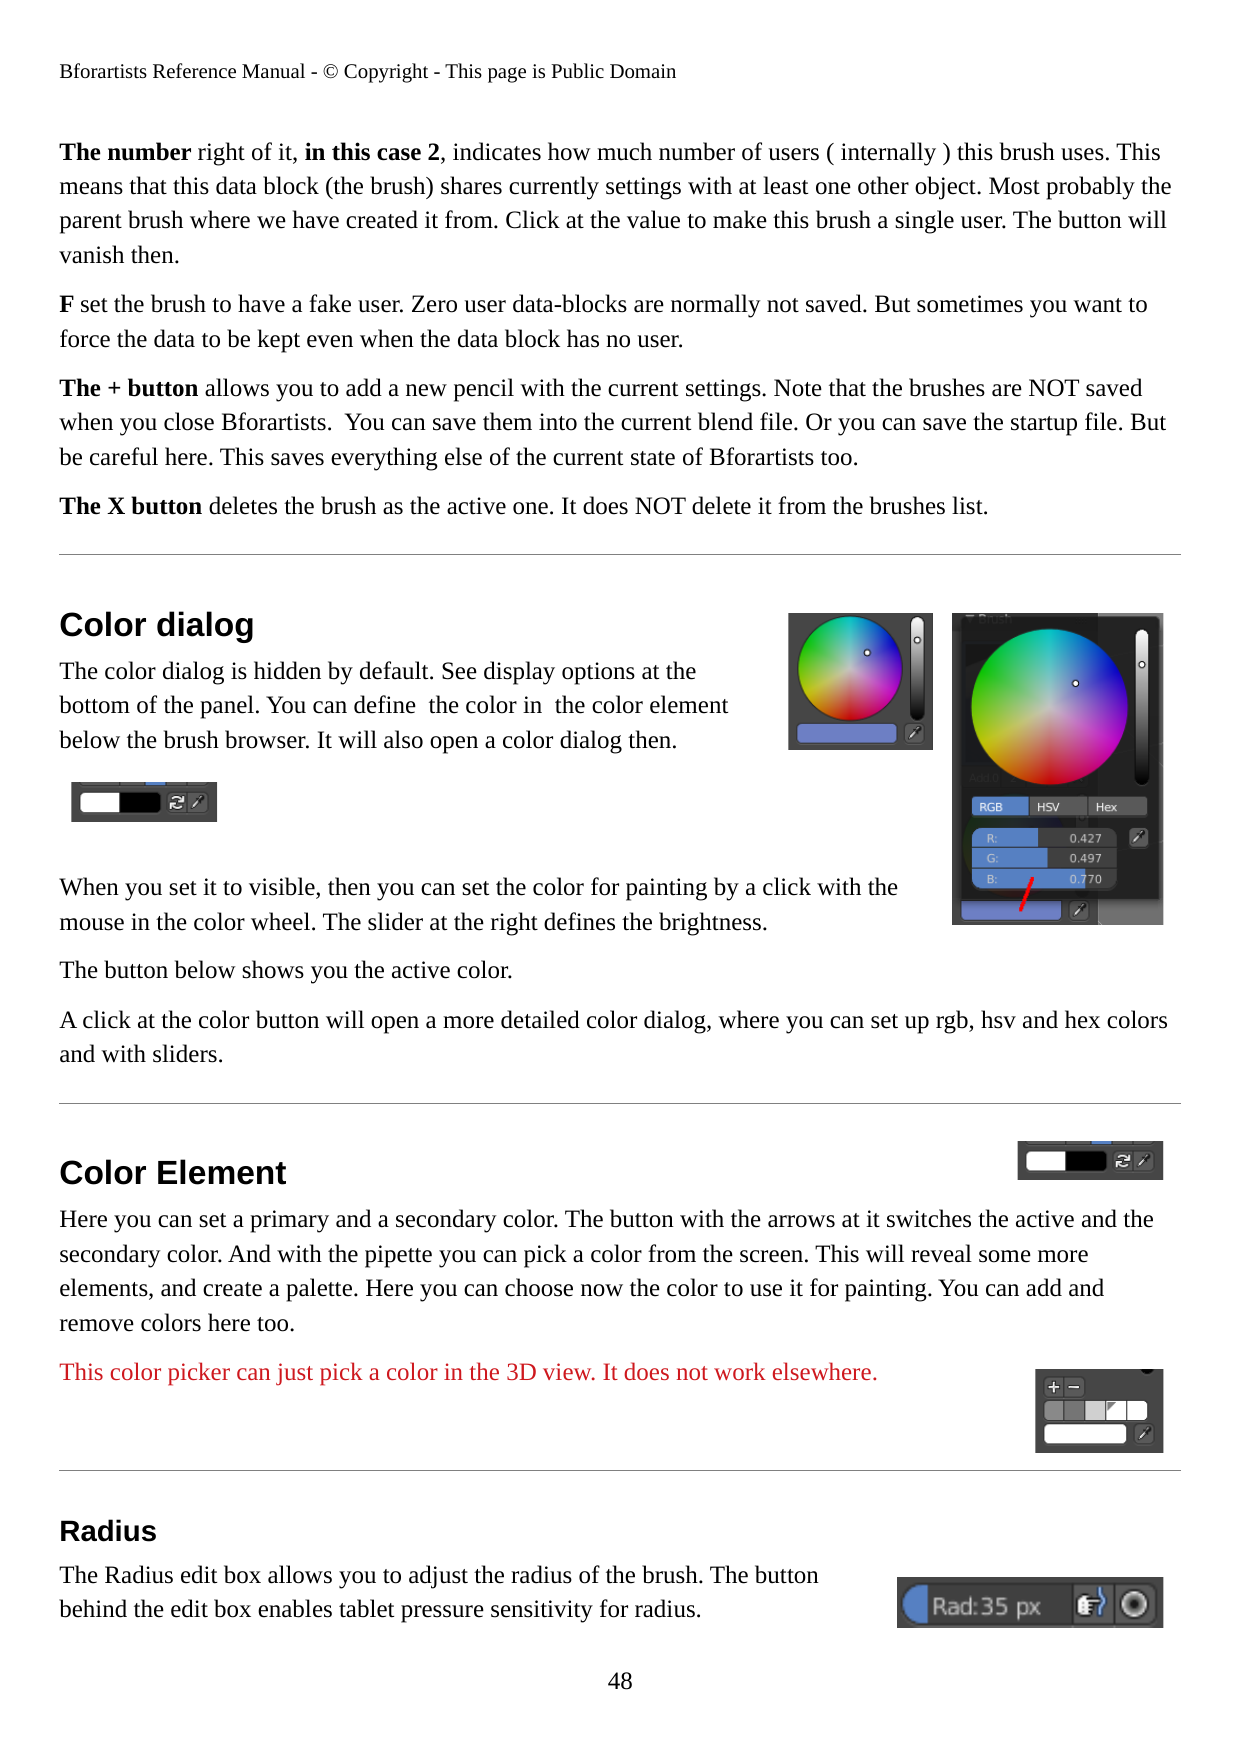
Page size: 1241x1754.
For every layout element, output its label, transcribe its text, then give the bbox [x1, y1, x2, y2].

text A click at the color button will open a more detailed color dialog, where you can set up rgb, hsv and hex colors and with sliders. [59, 1005, 1181, 1068]
text The button below shows you the active color. [59, 956, 1181, 984]
picture [1017, 1141, 1164, 1180]
picture [897, 1577, 1164, 1628]
picture [1035, 1369, 1164, 1453]
picture [788, 613, 933, 750]
picture [952, 613, 1164, 925]
text The + button allows you to add a new pencil with the current settings. Note that the brushes are NOT saved when you close Bforartists. You can save them into the current blend file. Or you can save the startup file. But be careful here. This saves everything else of the current state of Bforartists too. [59, 373, 1181, 470]
text The X button deletes the brush as the active one. It does NOT delete it from the brushes list. [59, 491, 1181, 519]
subtitle Color Element [59, 1153, 1181, 1192]
subtitle Radius [59, 1514, 1181, 1547]
text This color picker can just pick a color in the 3D view. It does not work elsewhere. [59, 1357, 1181, 1386]
text When you set it to visible, then you can set the color for painting by a click with the mouse in the color wheel. The slider at the right defines the brightness. [59, 872, 1181, 935]
subtitle Color dialog [59, 605, 1181, 643]
text Here you can set a primary and a secondary color. The button with the arrows at it switches the active and the secondary color. And with the pipette you can pick a color from the screen. This will reveal some more elements, and create a palette. Here you can choose now the color to use it for painting. You can add and remove colors here too. [59, 1204, 1181, 1337]
text The Radius edit box allows you to adjust the radius of the brush. The button behind the edit box enables tablet pressure sensitivity for radius. [59, 1560, 1181, 1623]
text F set the brush to have a fake user. Zero user data-blocks are normally not saved. But sometimes you want to force the data to be kept even when the data block has no user. [59, 289, 1181, 352]
picture [71, 782, 218, 822]
text The color dialog is hidden by default. See display options at the bottom of the panel. You can define the color in the color element below the brush browser. It will also open a color dialog then. [59, 656, 952, 754]
text The number right of it, in this case 2, indicates how much number of users ( internally ) this brush uses. This means that this data block (the brush) shares currently settings with at least one other object. Most probably the parent brush where we have created it from. Click at the value to make this brush a single user. The button will vanish then. [59, 137, 1181, 269]
